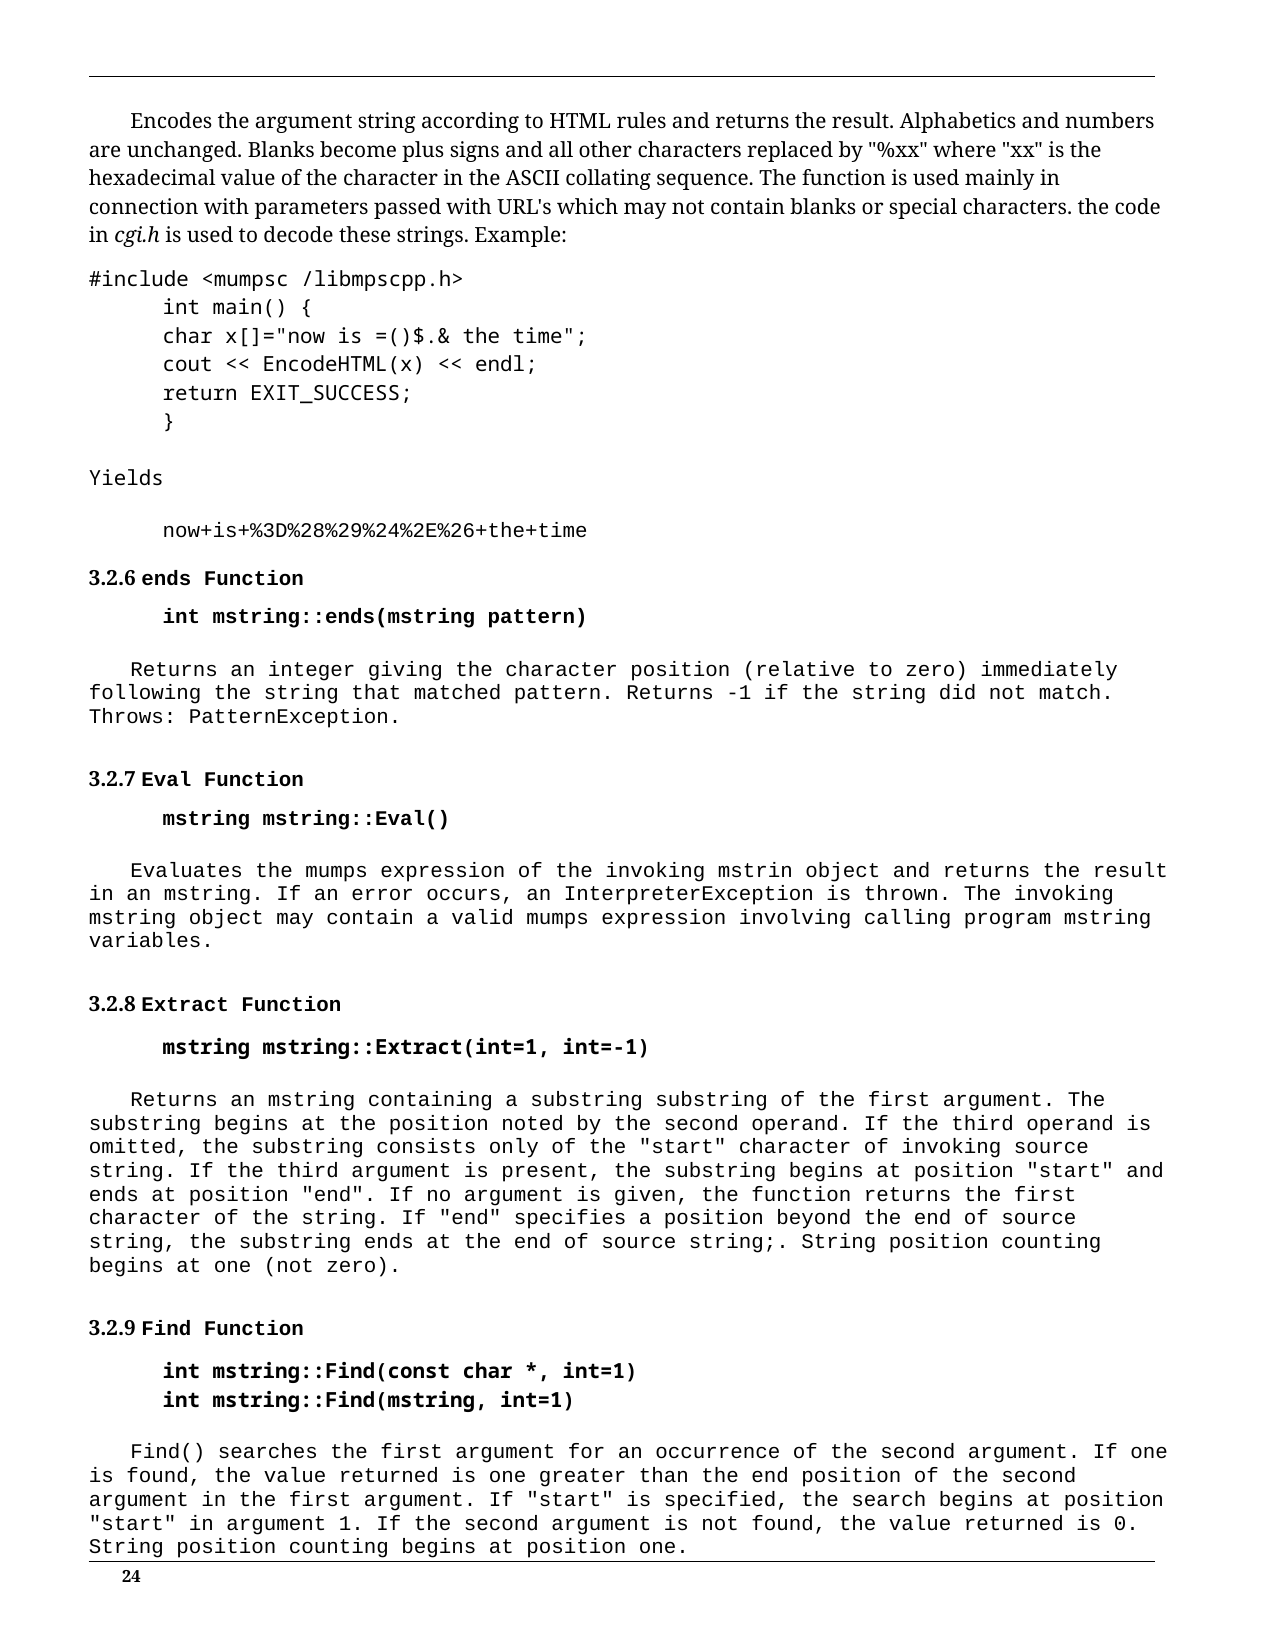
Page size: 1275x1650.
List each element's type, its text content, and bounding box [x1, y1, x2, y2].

text Yields [88, 463, 1170, 491]
text mstring mstring::Eval() [162, 807, 1170, 831]
text int main() { [162, 292, 1170, 321]
text char x[]="now is =()$.& the time"; [162, 321, 1170, 349]
subtitle Find Function [88, 1313, 1170, 1341]
text Returns an integer giving the character position (relative to zero) immediately following the string that matched pattern. Returns -1 if the string did not match. Throws: PatternException. [88, 658, 1170, 729]
text int mstring::Find(mstring, int=1) [162, 1385, 1170, 1413]
text int mstring::ends(mstring pattern) [162, 606, 1170, 630]
text Find() searches the first argument for an occurrence of the second argument. If one is found, the value returned is one greater than the end position of the second argument in the first argument. If "start" is specified, the search begins at position "start" in argument 1. If the second argument is not found, the value returned is 0. String position counting begins at position one. [88, 1442, 1170, 1560]
text return EXIT_SUCCESS; [162, 378, 1170, 406]
text mstring mstring::Extract(int=1, int=-1) [162, 1032, 1170, 1061]
text int mstring::Find(const char *, int=1) [162, 1356, 1170, 1385]
text cout << EncodeHTML(x) << endl; [162, 349, 1170, 378]
text Returns an mstring containing a substring substring of the first argument. The substring begins at the position noted by the second operand. If the third operand is omitted, the substring consists only of the "start" character of invoking source string. If the third argument is present, the substring begins at position "start" and ends at position "end". If no argument is given, the function returns the first character of the string. If "end" specifies a position beyond the end of source string, the substring ends at the end of source string;. String position counting begins at one (not zero). [88, 1089, 1170, 1278]
text } [162, 406, 1170, 434]
subtitle ends Function [88, 563, 1170, 591]
text #include <mumpsc /libmpscpp.h> [88, 264, 1170, 292]
subtitle Eval Function [88, 764, 1170, 792]
text now+is+%3D%28%29%24%2E%26+the+time [162, 520, 1170, 543]
text Evaluates the mumps expression of the invoking mstrin object and returns the result in an mstring. If an error occurs, an InterpreterException is thrown. The invoking mstring object may contain a valid mumps expression involving calling program mstring variables. [88, 859, 1170, 954]
text Encodes the argument string according to HTML rules and returns the result. Alphabetics and numbers are unchanged. Blanks become plus signs and all other characters replaced by "%xx" where "xx" is the hexadecimal value of the character in the ASCII collating sequence. The function is used mainly in connection with parameters passed with URL's which may not contain blanks or special characters. the code in cgi.h is used to decode these strings. Example: [88, 107, 1170, 249]
subtitle Extract Function [88, 989, 1170, 1017]
